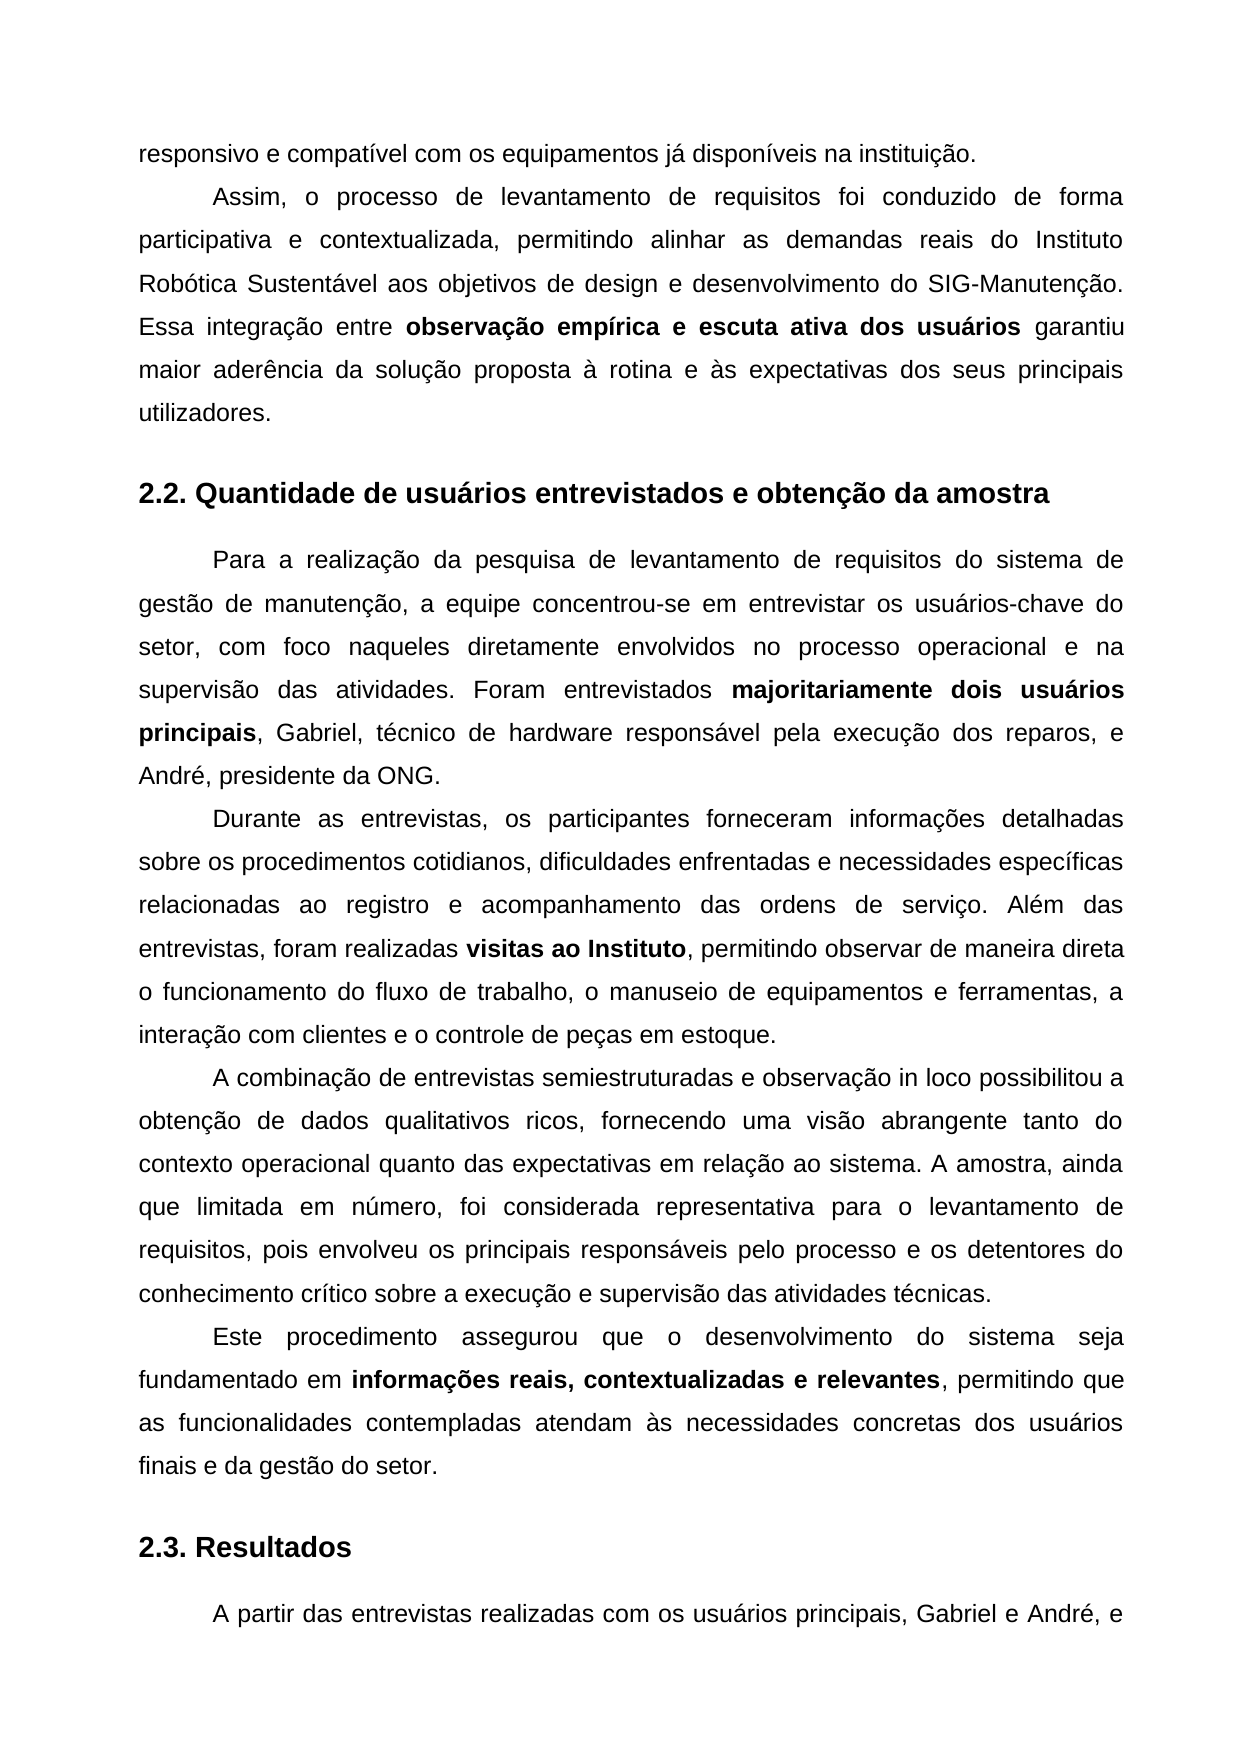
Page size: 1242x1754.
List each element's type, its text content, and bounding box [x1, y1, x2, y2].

text responsivo e compatível com os equipamentos já disponíveis na instituição. [138, 139, 1125, 168]
subtitle 2.3. Resultados [138, 1530, 1125, 1563]
text A combinação de entrevistas semiestruturadas e observação in loco possibilitou a obtenção de dados qualitativos ricos, fornecendo uma visão abrangente tanto do contexto operacional quanto das expectativas em relação ao sistema. A amostra, ainda que limitada em número, foi considerada representativa para o levantamento de requisitos, pois envolveu os principais responsáveis pelo processo e os detentores do conhecimento crítico sobre a execução e supervisão das atividades técnicas. [138, 1063, 1125, 1307]
text Este procedimento assegurou que o desenvolvimento do sistema seja fundamentado em informações reais, contextualizadas e relevantes, permitindo que as funcionalidades contempladas atendam às necessidades concretas dos usuários finais e da gestão do setor. [138, 1322, 1125, 1480]
text Para a realização da pesquisa de levantamento de requisitos do sistema de gestão de manutenção, a equipe concentrou-se em entrevistar os usuários-chave do setor, com foco naqueles diretamente envolvidos no processo operacional e na supervisão das atividades. Foram entrevistados majoritariamente dois usuários principais, Gabriel, técnico de hardware responsável pela execução dos reparos, e André, presidente da ONG. [138, 546, 1125, 790]
text A partir das entrevistas realizadas com os usuários principais, Gabriel e André, e [138, 1599, 1125, 1627]
text Durante as entrevistas, os participantes forneceram informações detalhadas sobre os procedimentos cotidianos, dificuldades enfrentadas e necessidades específicas relacionadas ao registro e acompanhamento das ordens de serviço. Além das entrevistas, foram realizadas visitas ao Instituto, permitindo observar de maneira direta o funcionamento do fluxo de trabalho, o manuseio de equipamentos e ferramentas, a interação com clientes e o controle de peças em estoque. [138, 804, 1125, 1049]
text Assim, o processo de levantamento de requisitos foi conduzido de forma participativa e contextualizada, permitindo alinhar as demandas reais do Instituto Robótica Sustentável aos objetivos de design e desenvolvimento do SIG-Manutenção. Essa integração entre observação empírica e escuta ativa dos usuários garantiu maior aderência da solução proposta à rotina e às expectativas dos seus principais utilizadores. [138, 182, 1125, 427]
subtitle 2.2. Quantidade de usuários entrevistados e obtenção da amostra [138, 477, 1125, 510]
